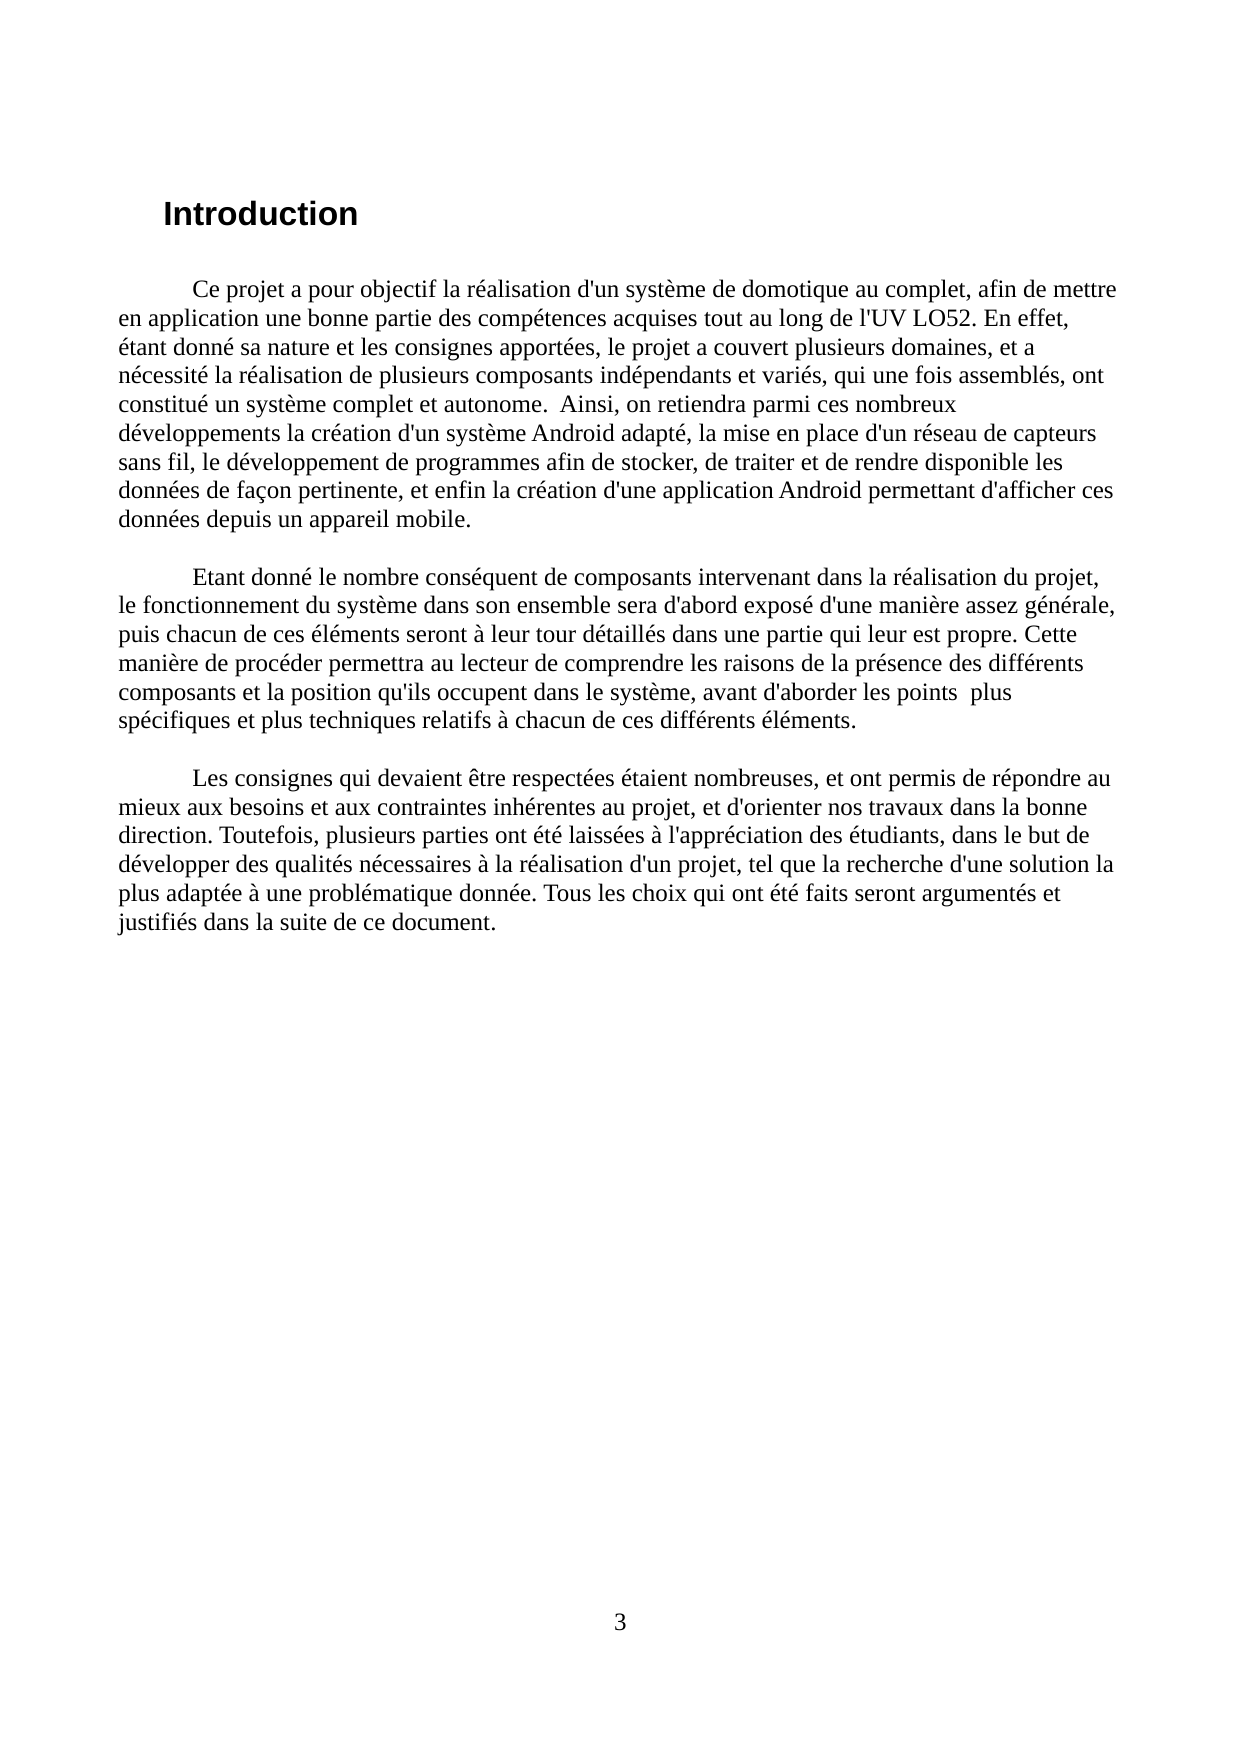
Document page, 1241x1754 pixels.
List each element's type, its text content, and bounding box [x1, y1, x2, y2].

text Ce projet a pour objectif la réalisation d'un système de domotique au complet, afin de mettre en application une bonne partie des compétences acquises tout au long de l'UV LO52. En effet, étant donné sa nature et les consignes apportées, le projet a couvert plusieurs domaines, et a nécessité la réalisation de plusieurs composants indépendants et variés, qui une fois assemblés, ont constitué un système complet et autonome. Ainsi, on retiendra parmi ces nombreux développements la création d'un système Android adapté, la mise en place d'un réseau de capteurs sans fil, le développement de programmes afin de stocker, de traiter et de rendre disponible les données de façon pertinente, et enfin la création d'une application Android permettant d'afficher ces données depuis un appareil mobile. [118, 274, 1122, 533]
text Les consignes qui devaient être respectées étaient nombreuses, et ont permis de répondre au mieux aux besoins et aux contraintes inhérentes au projet, et d'orienter nos travaux dans la bonne direction. Toutefois, plusieurs parties ont été laissées à l'appréciation des étudiants, dans le but de développer des qualités nécessaires à la réalisation d'un projet, tel que la recherche d'une solution la plus adaptée à une problématique donnée. Tous les choix qui ont été faits seront argumentés et justifiés dans la suite de ce document. [118, 763, 1122, 935]
subtitle Introduction [118, 194, 1122, 233]
text Etant donné le nombre conséquent de composants intervenant dans la réalisation du projet, le fonctionnement du système dans son ensemble sera d'abord exposé d'une manière assez générale, puis chacun de ces éléments seront à leur tour détaillés dans une partie qui leur est propre. Cette manière de procéder permettra au lecteur de comprendre les raisons de la présence des différents composants et la position qu'ils occupent dans le système, avant d'aborder les points plus spécifiques et plus techniques relatifs à chacun de ces différents éléments. [118, 562, 1122, 734]
